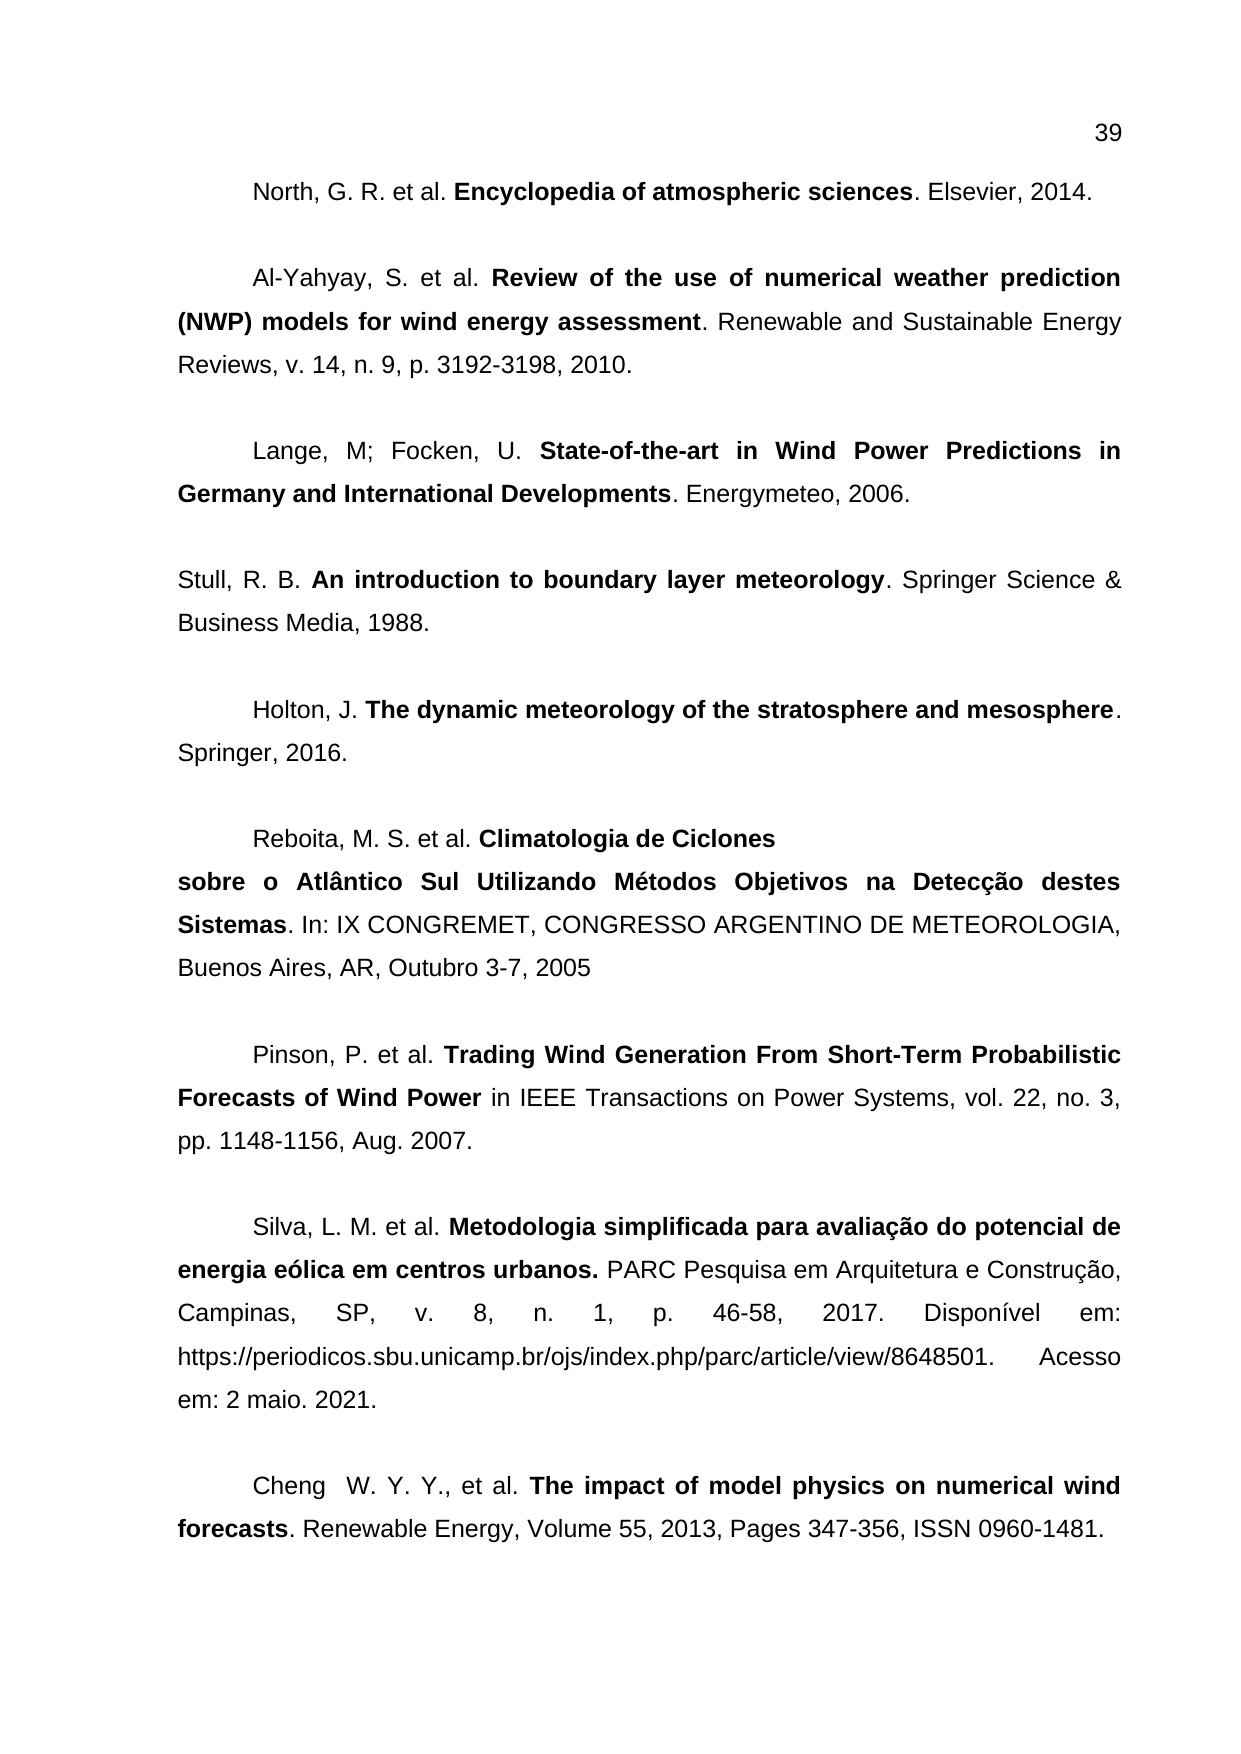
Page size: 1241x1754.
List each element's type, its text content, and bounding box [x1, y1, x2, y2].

text North, G. R. et al. Encyclopedia of atmospheric sciences. Elsevier, 2014. [177, 177, 1122, 206]
text sobre o Atlântico Sul Utilizando Métodos Objetivos na Detecção destes Sistemas. In: IX CONGREMET, CONGRESSO ARGENTINO DE METEOROLOGIA, Buenos Aires, AR, Outubro 3-7, 2005 [177, 867, 1122, 982]
text Lange, M; Focken, U. State-of-the-art in Wind Power Predictions in Germany and International Developments. Energymeteo, 2006. [177, 436, 1122, 508]
text Holton, J. The dynamic meteorology of the stratosphere and mesosphere. Springer, 2016. [177, 695, 1122, 767]
text Pinson, P. et al. Trading Wind Generation From Short-Term Probabilistic Forecasts of Wind Power in IEEE Transactions on Power Systems, vol. 22, no. 3, pp. 1148-1156, Aug. 2007. [177, 1040, 1122, 1155]
text Al-Yahyay, S. et al. Review of the use of numerical weather prediction (NWP) models for wind energy assessment. Renewable and Sustainable Energy Reviews, v. 14, n. 9, p. 3192-3198, 2010. [177, 263, 1122, 378]
text Reboita, M. S. et al. Climatologia de Ciclones [177, 824, 1122, 853]
text Silva, L. M. et al. Metodologia simplificada para avaliação do potencial de energia eólica em centros urbanos. PARC Pesquisa em Arquitetura e Construção, Campinas, SP, v. 8, n. 1, p. 46-58, 2017. Disponível em: https://periodicos.sbu.unicamp.br/ojs/index.php/parc/article/view/8648501. Acesso em: 2 maio. 2021. [177, 1212, 1122, 1413]
text Stull, R. B. An introduction to boundary layer meteorology. Springer Science & Business Media, 1988. [177, 565, 1122, 637]
text Cheng W. Y. Y., et al. The impact of model physics on numerical wind forecasts. Renewable Energy, Volume 55, 2013, Pages 347-356, ISSN 0960-1481. [177, 1471, 1122, 1543]
